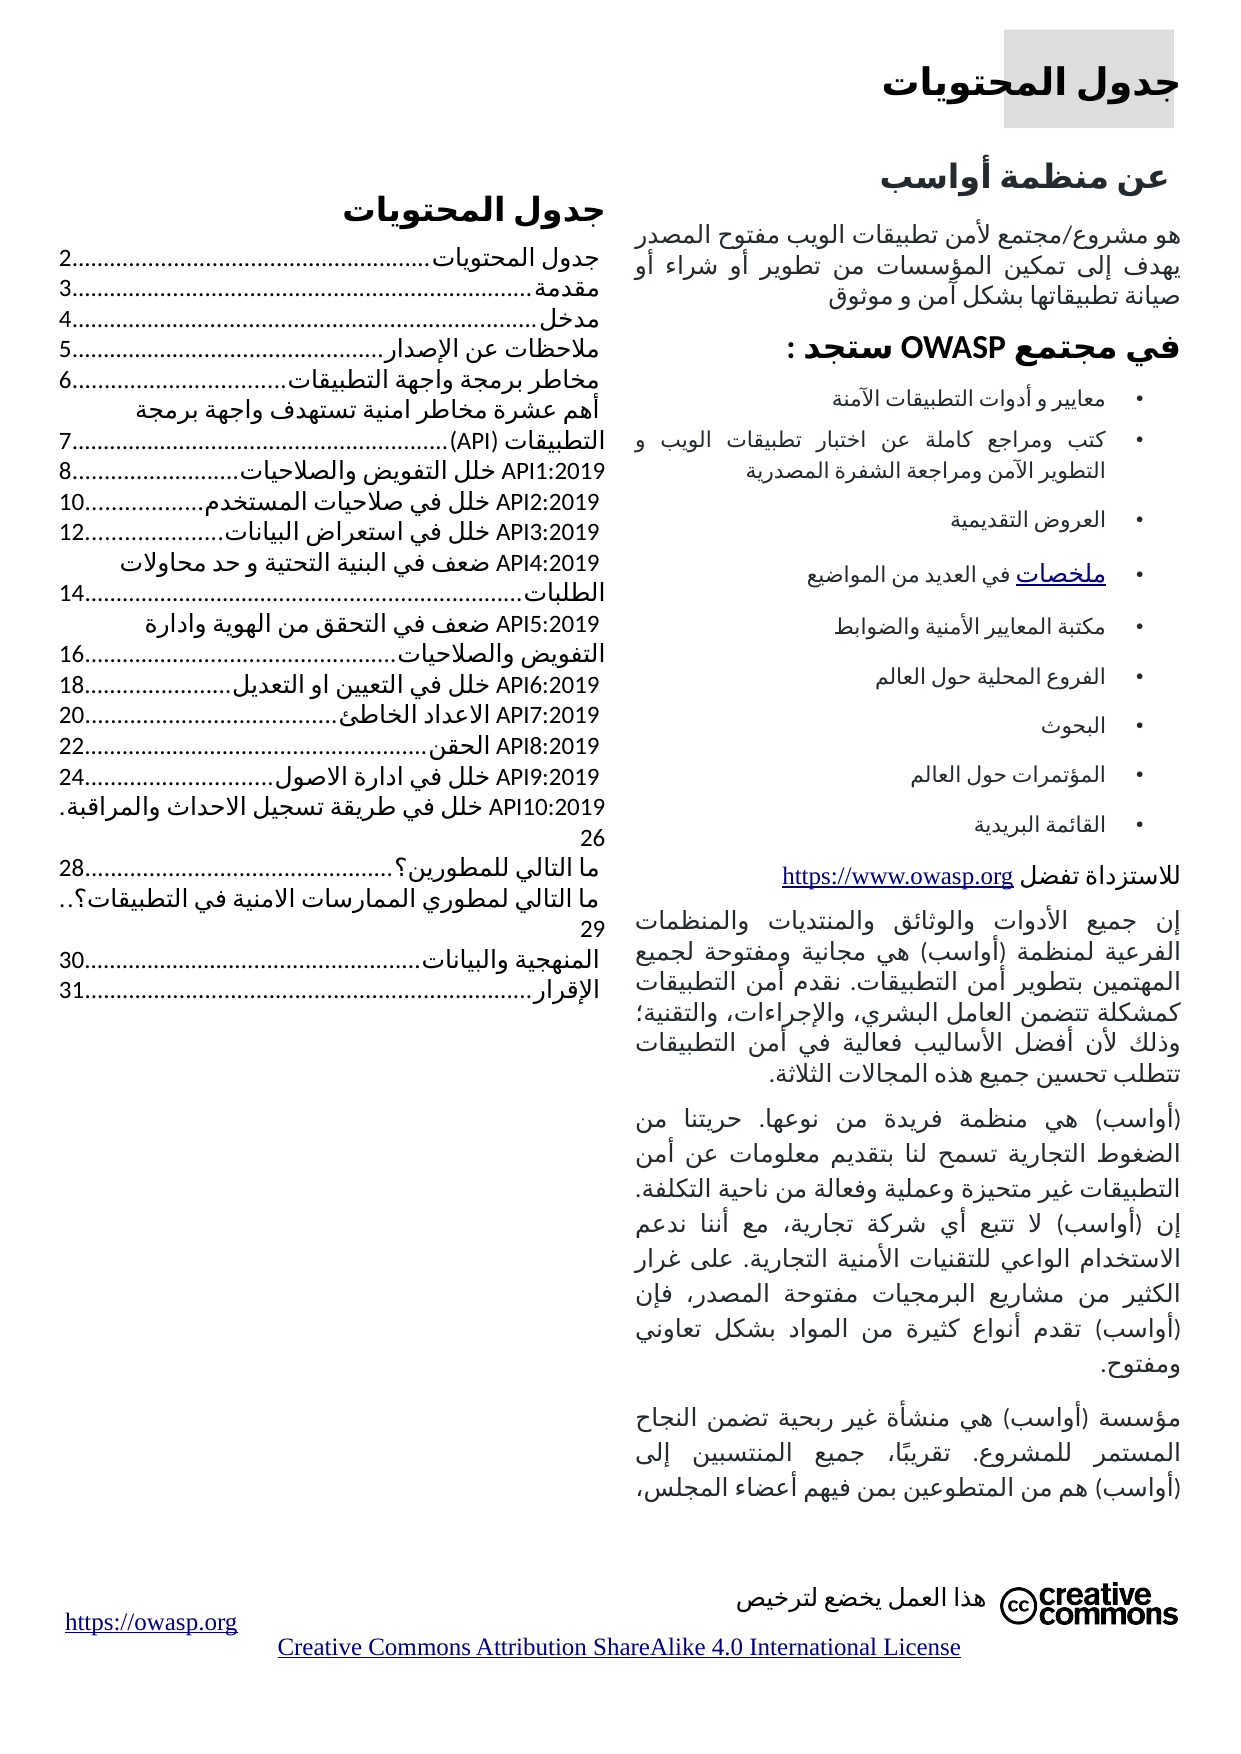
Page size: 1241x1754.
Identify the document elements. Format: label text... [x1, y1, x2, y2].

text الإقرار 31 [59, 974, 605, 1005]
text API1:2019 خلل التفويض والصلاحيات 8 [59, 455, 605, 486]
subtitle عن منظمة أواسب [635, 156, 1181, 197]
list كتب ومراجع كاملة عن اختبار تطبيقات الويب و التطوير الآمن ومراجعة الشفرة المصدرية [635, 426, 1144, 483]
text مدخل 4 [59, 303, 605, 333]
text API6:2019 خلل في التعيين او التعديل 18 [59, 669, 605, 699]
subtitle جدول المحتويات [59, 188, 605, 229]
text ما التالي لمطوري الممارسات الامنية في التطبيقات؟ 29 [59, 883, 605, 944]
text للاستزداة تفضل https://www.owasp.org [635, 860, 1181, 891]
text API10:2019 خلل في طريقة تسجيل الاحداث والمراقبة 26 [59, 791, 605, 852]
text المنهجية والبيانات 30 [59, 944, 605, 974]
text API2:2019 خلل في صلاحيات المستخدم 10 [59, 486, 605, 516]
list مكتبة المعايير الأمنية والضوابط [635, 613, 1144, 640]
text API7:2019 الاعداد الخاطئ 20 [59, 699, 605, 730]
text API5:2019 ضعف في التحقق من الهوية وادارة التفويض والصلاحيات 16 [59, 608, 605, 669]
text في مجتمع OWASP ستجد : [635, 326, 1181, 367]
list المؤتمرات حول العالم [635, 762, 1144, 788]
picture [1000, 1582, 1178, 1625]
text مؤسسة (أواسب) هي منشأة غير ربحية تضمن النجاح المستمر للمشروع. تقريبًا، جميع المنتسبين إلى (أواسب) هم من المتطوعين بمن فيهم أعضاء المجلس، واللجان العالمية، وقادة المنظمات الفرعية، وقادة المشاريع وأعضائها. نحن ندعم الأبحاث الأمنية الإبداعية بالمنح وتوفير البنية التحتية. [635, 1402, 1181, 1502]
text ملاحظات عن الإصدار 5 [59, 333, 605, 364]
text API8:2019 الحقن 22 [59, 730, 605, 761]
text ما التالي للمطورين؟ 28 [59, 852, 605, 883]
list القائمة البريدية [635, 811, 1144, 838]
text (أواسب) هي منظمة فريدة من نوعها. حريتنا من الضغوط التجارية تسمح لنا بتقديم معلومات عن أمن التطبيقات غير متحيزة وعملية وفعالة من ناحية التكلفة. إن (أواسب) لا تتبع أي شركة تجارية، مع أننا ندعم الاستخدام الواعي للتقنيات الأمنية التجارية. على غرار الكثير من مشاريع البرمجيات مفتوحة المصدر، فإن (أواسب) تقدم أنواع كثيرة من المواد بشكل تعاوني ومفتوح. [635, 1103, 1181, 1379]
text API3:2019 خلل في استعراض البيانات 12 [59, 516, 605, 547]
list البحوث [635, 712, 1144, 739]
list معايير و أدوات التطبيقات الآمنة [635, 382, 1144, 412]
text أهم عشرة مخاطر امنية تستهدف واجهة برمجة التطبيقات (API) 7 [59, 394, 605, 455]
text إن جميع الأدوات والوثائق والمنتديات والمنظمات الفرعية لمنظمة (أواسب) هي مجانية ومفتوحة لجميع المهتمين بتطوير أمن التطبيقات. نقدم أمن التطبيقات كمشكلة تتضمن العامل البشري، والإجراءات، والتقنية؛ وذلك لأن أفضل الأساليب فعالية في أمن التطبيقات تتطلب تحسين جميع هذه المجالات الثلاثة. [635, 905, 1181, 1088]
text API4:2019 ضعف في البنية التحتية و حد محاولات الطلبات 14 [59, 547, 605, 608]
text مخاطر برمجة واجهة التطبيقات 6 [59, 364, 605, 394]
text مقدمة 3 [59, 272, 605, 303]
text هو مشروع/مجتمع لأمن تطبيقات الويب مفتوح المصدر يهدف إلى تمكين المؤسسات من تطوير أو شراء أو صيانة تطبيقاتها بشكل آمن و موثوق [635, 219, 1181, 311]
list الفروع المحلية حول العالم [635, 663, 1144, 689]
list ملخصات في العديد من المواضيع [635, 556, 1144, 589]
list العروض التقديمية [635, 506, 1144, 533]
text جدول المحتويات 2 [59, 242, 605, 272]
text API9:2019 خلل في ادارة الاصول 24 [59, 761, 605, 791]
